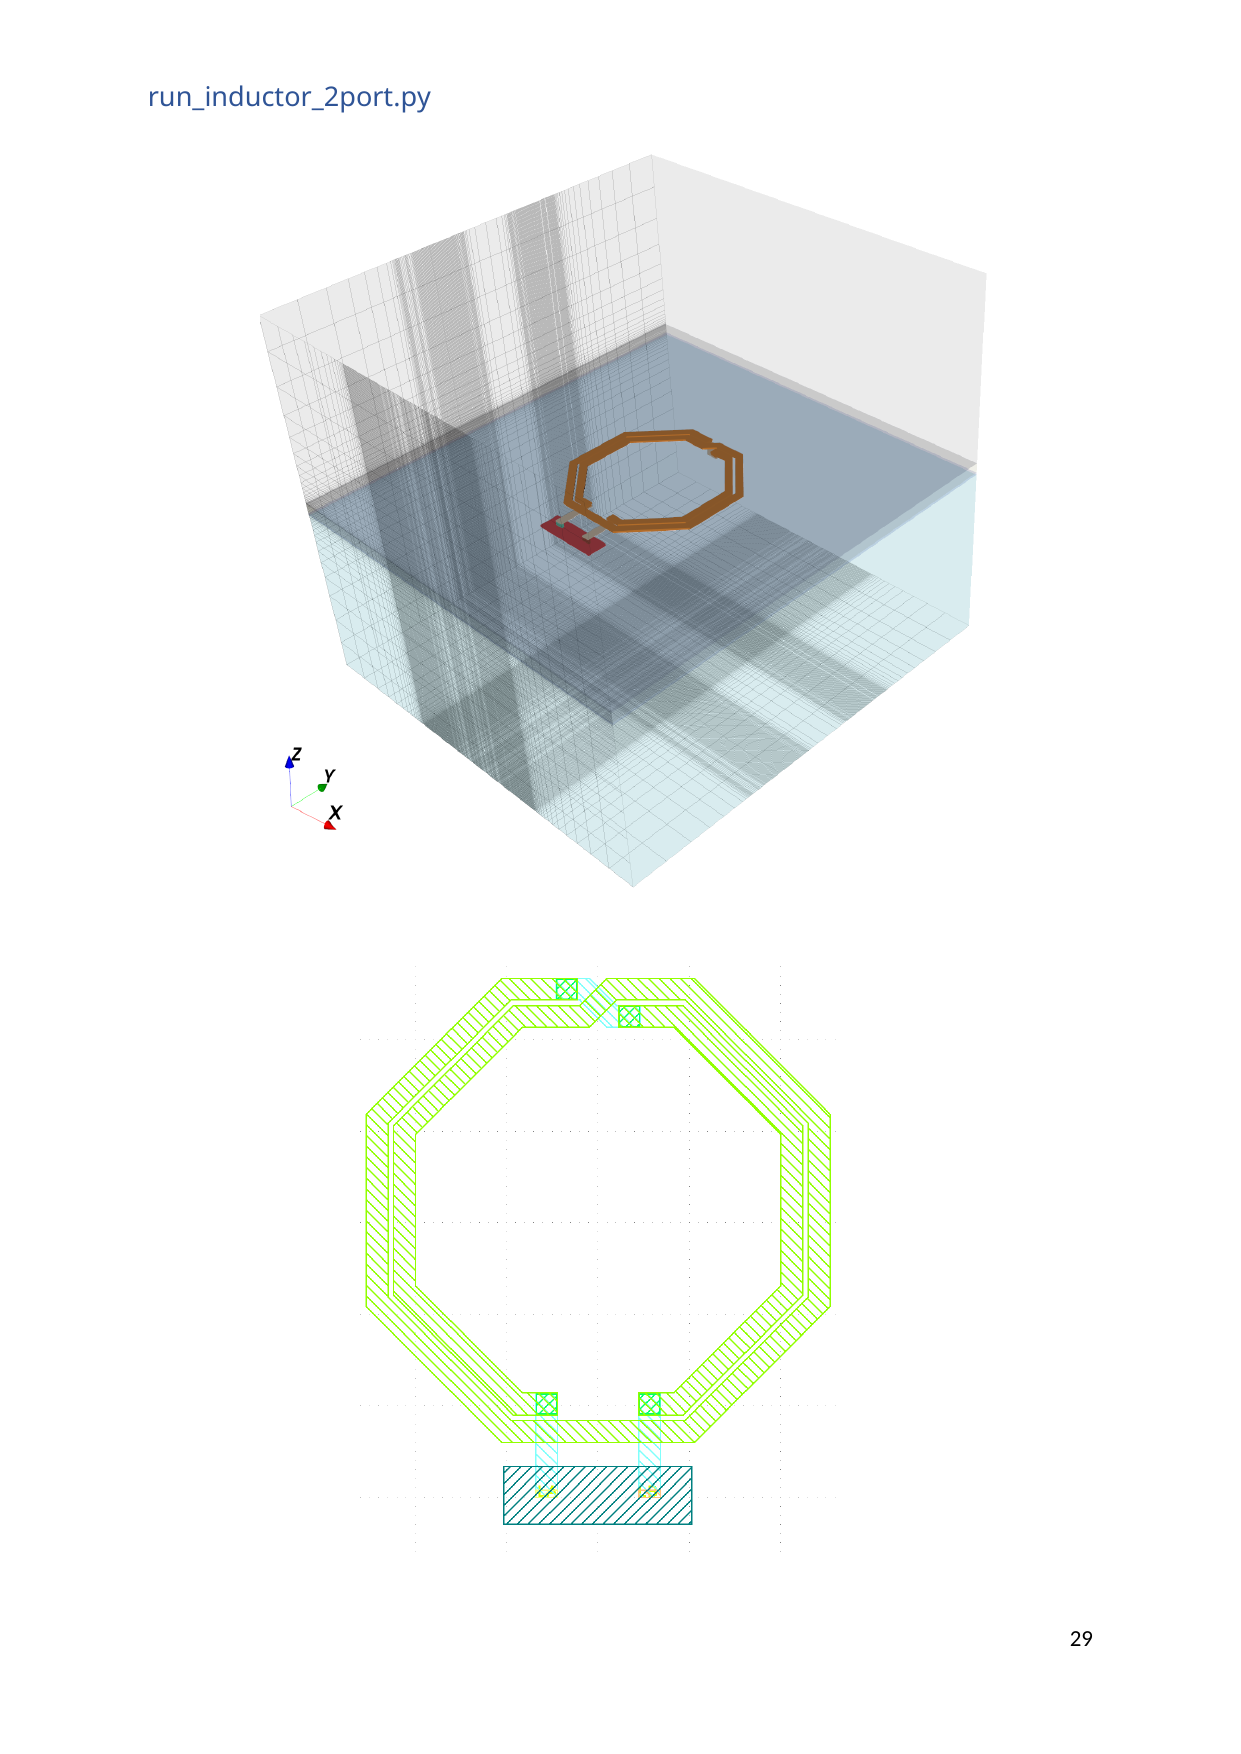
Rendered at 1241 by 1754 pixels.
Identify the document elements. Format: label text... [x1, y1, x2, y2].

picture [260, 151, 996, 897]
subtitle run_inductor_2port.py [148, 78, 1093, 115]
picture [353, 958, 844, 1558]
